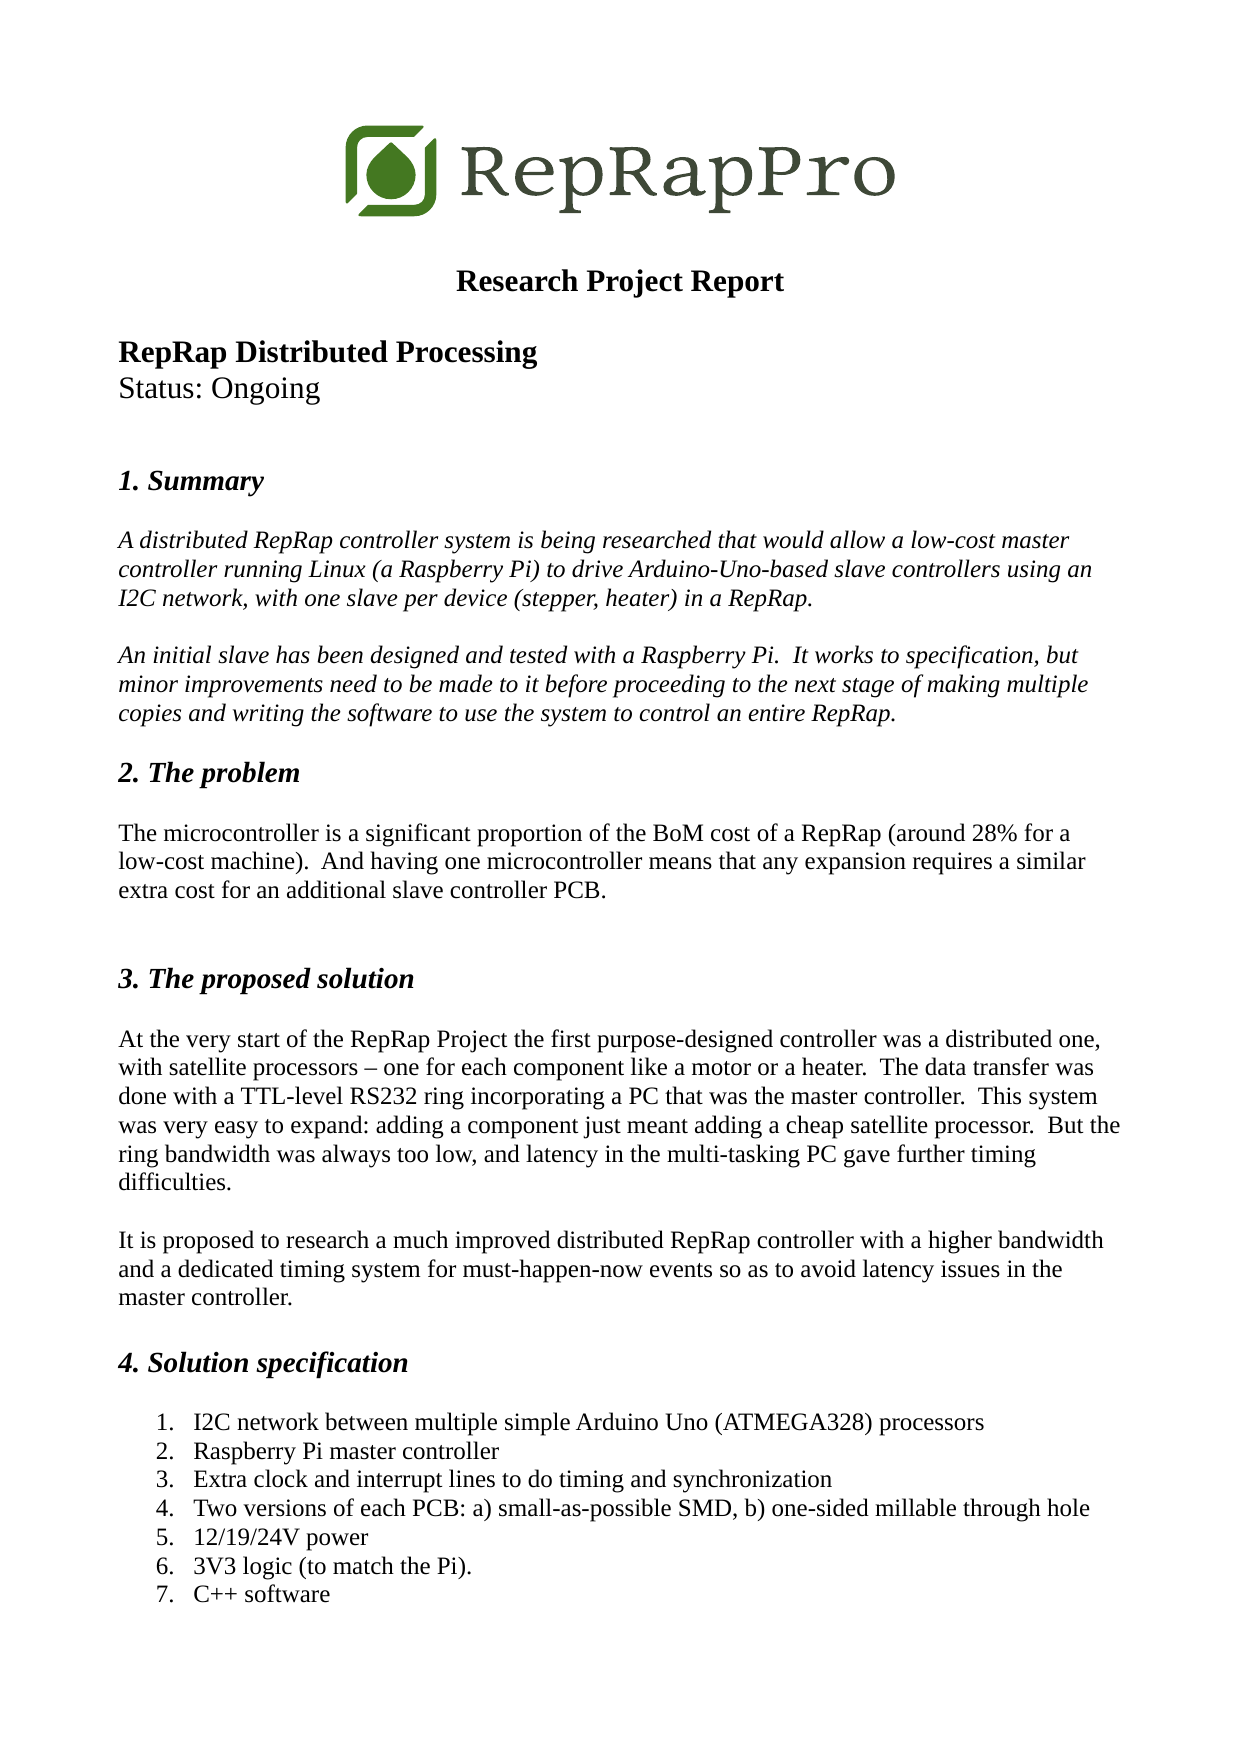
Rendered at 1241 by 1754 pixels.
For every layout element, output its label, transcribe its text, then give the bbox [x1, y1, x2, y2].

text 2. The problem [118, 755, 1122, 789]
list Two versions of each PCB: a) small-as-possible SMD, b) one-sided millable through hole [156, 1493, 1122, 1522]
text At the very start of the RepRap Project the first purpose-designed controller was a distributed one, with satellite processors – one for each component like a motor or a heater. The data transfer was done with a TTL-level RS232 ring incorporating a PC that was the master controller. This system was very easy to expand: adding a component just meant adding a cheap satellite processor. But the ring bandwidth was always too low, and latency in the multi-tasking PC gave further timing difficulties. [118, 1024, 1122, 1196]
text A distributed RepRap controller system is being researched that would allow a low-cost master controller running Linux (a Raspberry Pi) to drive Arduino-Uno-based slave controllers using an I2C network, with one slave per device (stepper, heater) in a RepRap. [118, 525, 1122, 612]
text RepRap Distributed Processing [118, 334, 1122, 370]
text 4. Solution specification [118, 1345, 1122, 1378]
list C++ software [156, 1579, 1122, 1608]
text It is proposed to research a much improved distributed RepRap controller with a higher bandwidth and a dedicated timing system for must-happen-now events so as to avoid latency issues in the master controller. [118, 1225, 1122, 1311]
text Status: Ongoing [118, 370, 1122, 406]
text An initial slave has been designed and tested with a Raspberry Pi. It works to specification, but minor improvements need to be made to it before proceeding to the next stage of making multiple copies and writing the software to use the system to control an entire RepRap. [118, 640, 1122, 727]
list 12/19/24V power [156, 1522, 1122, 1551]
text 3. The proposed solution [118, 961, 1122, 995]
list I2C network between multiple simple Arduino Uno (ATMEGA328) processors [156, 1407, 1122, 1436]
list Extra clock and interrupt lines to do timing and synchronization [156, 1464, 1122, 1493]
text Research Project Report [118, 262, 1122, 298]
list Raspberry Pi master controller [156, 1436, 1122, 1464]
text The microcontroller is a significant proportion of the BoM cost of a RepRap (around 28% for a low-cost machine). And having one microcontroller means that any expansion requires a similar extra cost for an additional slave controller PCB. [118, 818, 1122, 904]
list 3V3 logic (to match the Pi). [156, 1551, 1122, 1579]
text 1. Summary [118, 463, 1122, 497]
